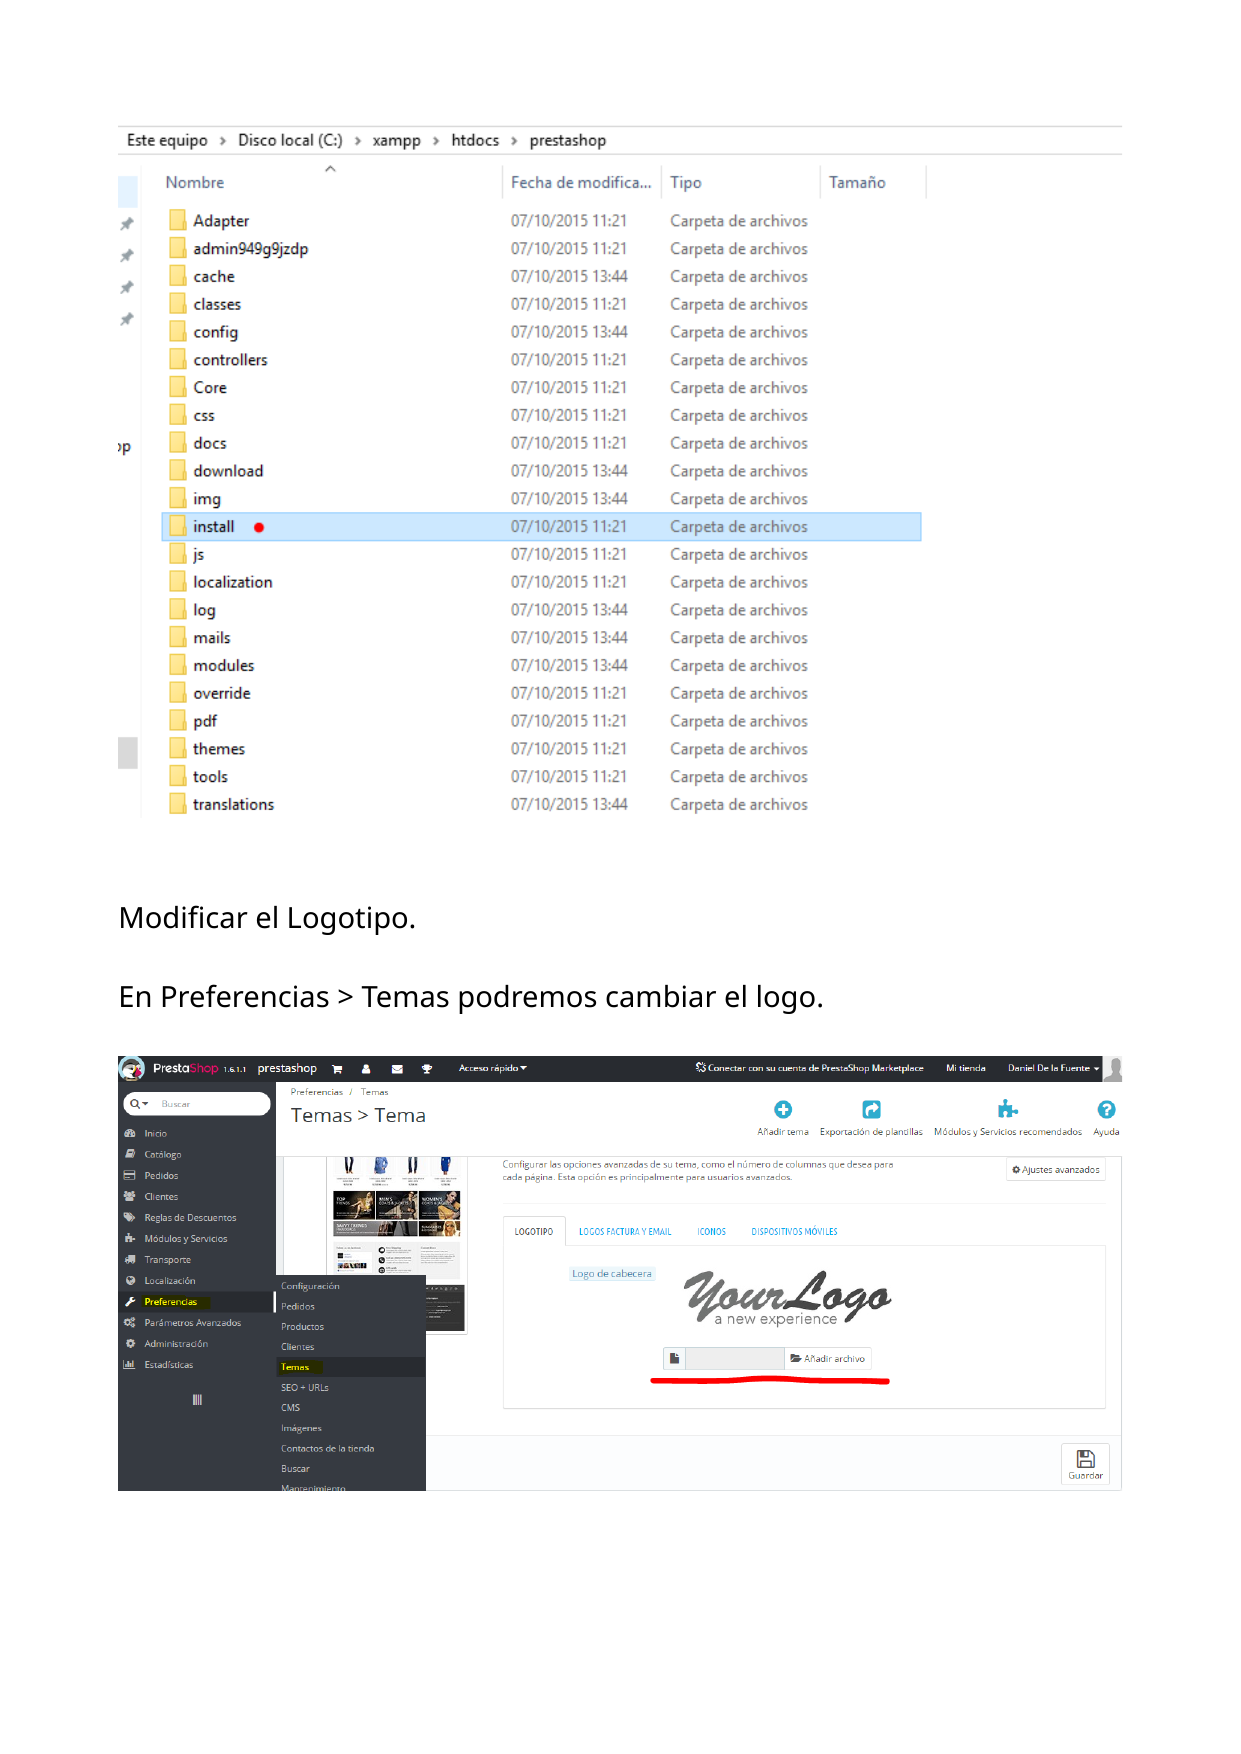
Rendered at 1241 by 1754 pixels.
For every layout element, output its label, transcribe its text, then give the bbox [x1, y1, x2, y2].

picture [118, 118, 1123, 818]
text Modificar el Logotipo. [118, 897, 1122, 937]
picture [118, 1056, 1123, 1491]
text En Preferencias > Temas podremos cambiar el logo. [118, 977, 1122, 1016]
